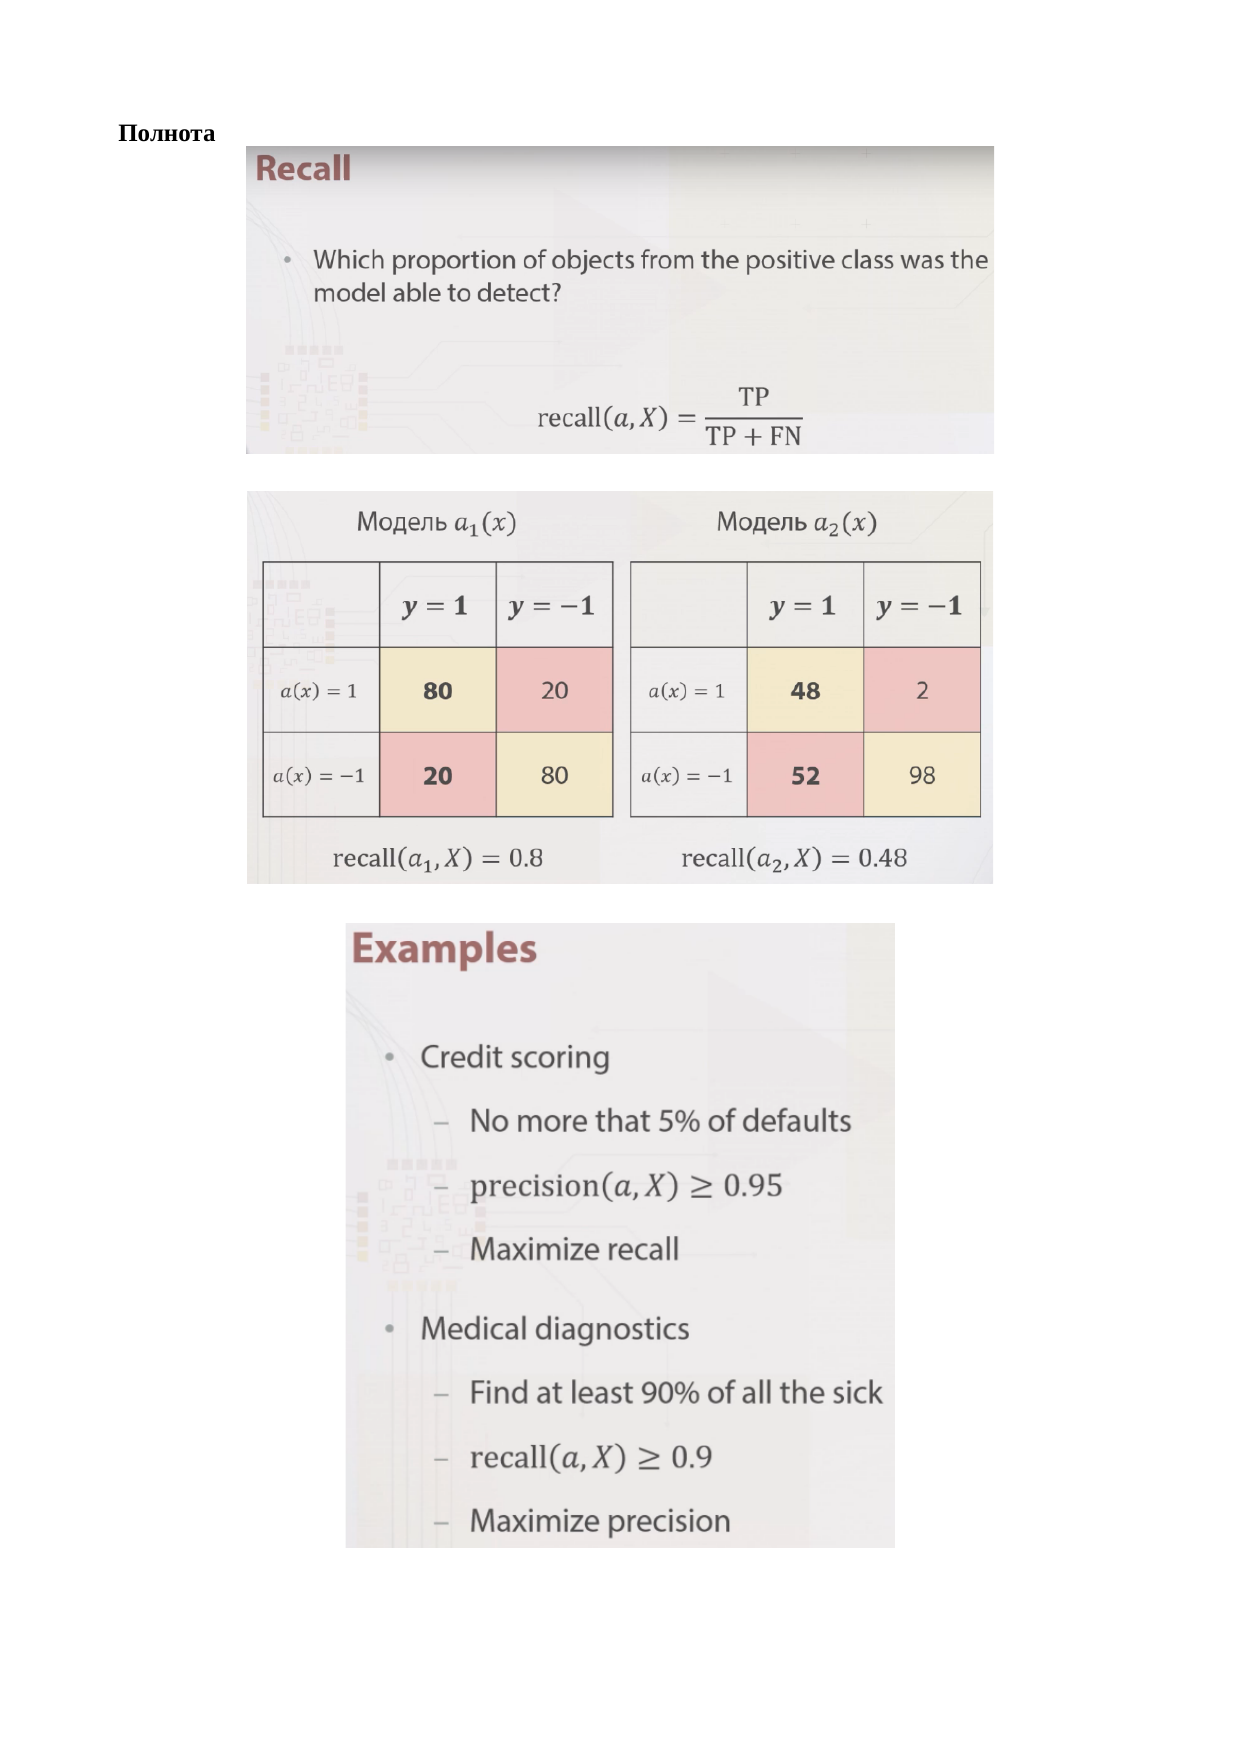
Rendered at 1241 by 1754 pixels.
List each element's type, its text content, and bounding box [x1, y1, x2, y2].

text Полнота [118, 118, 1122, 147]
picture [247, 491, 994, 884]
picture [246, 146, 995, 454]
picture [345, 923, 895, 1548]
